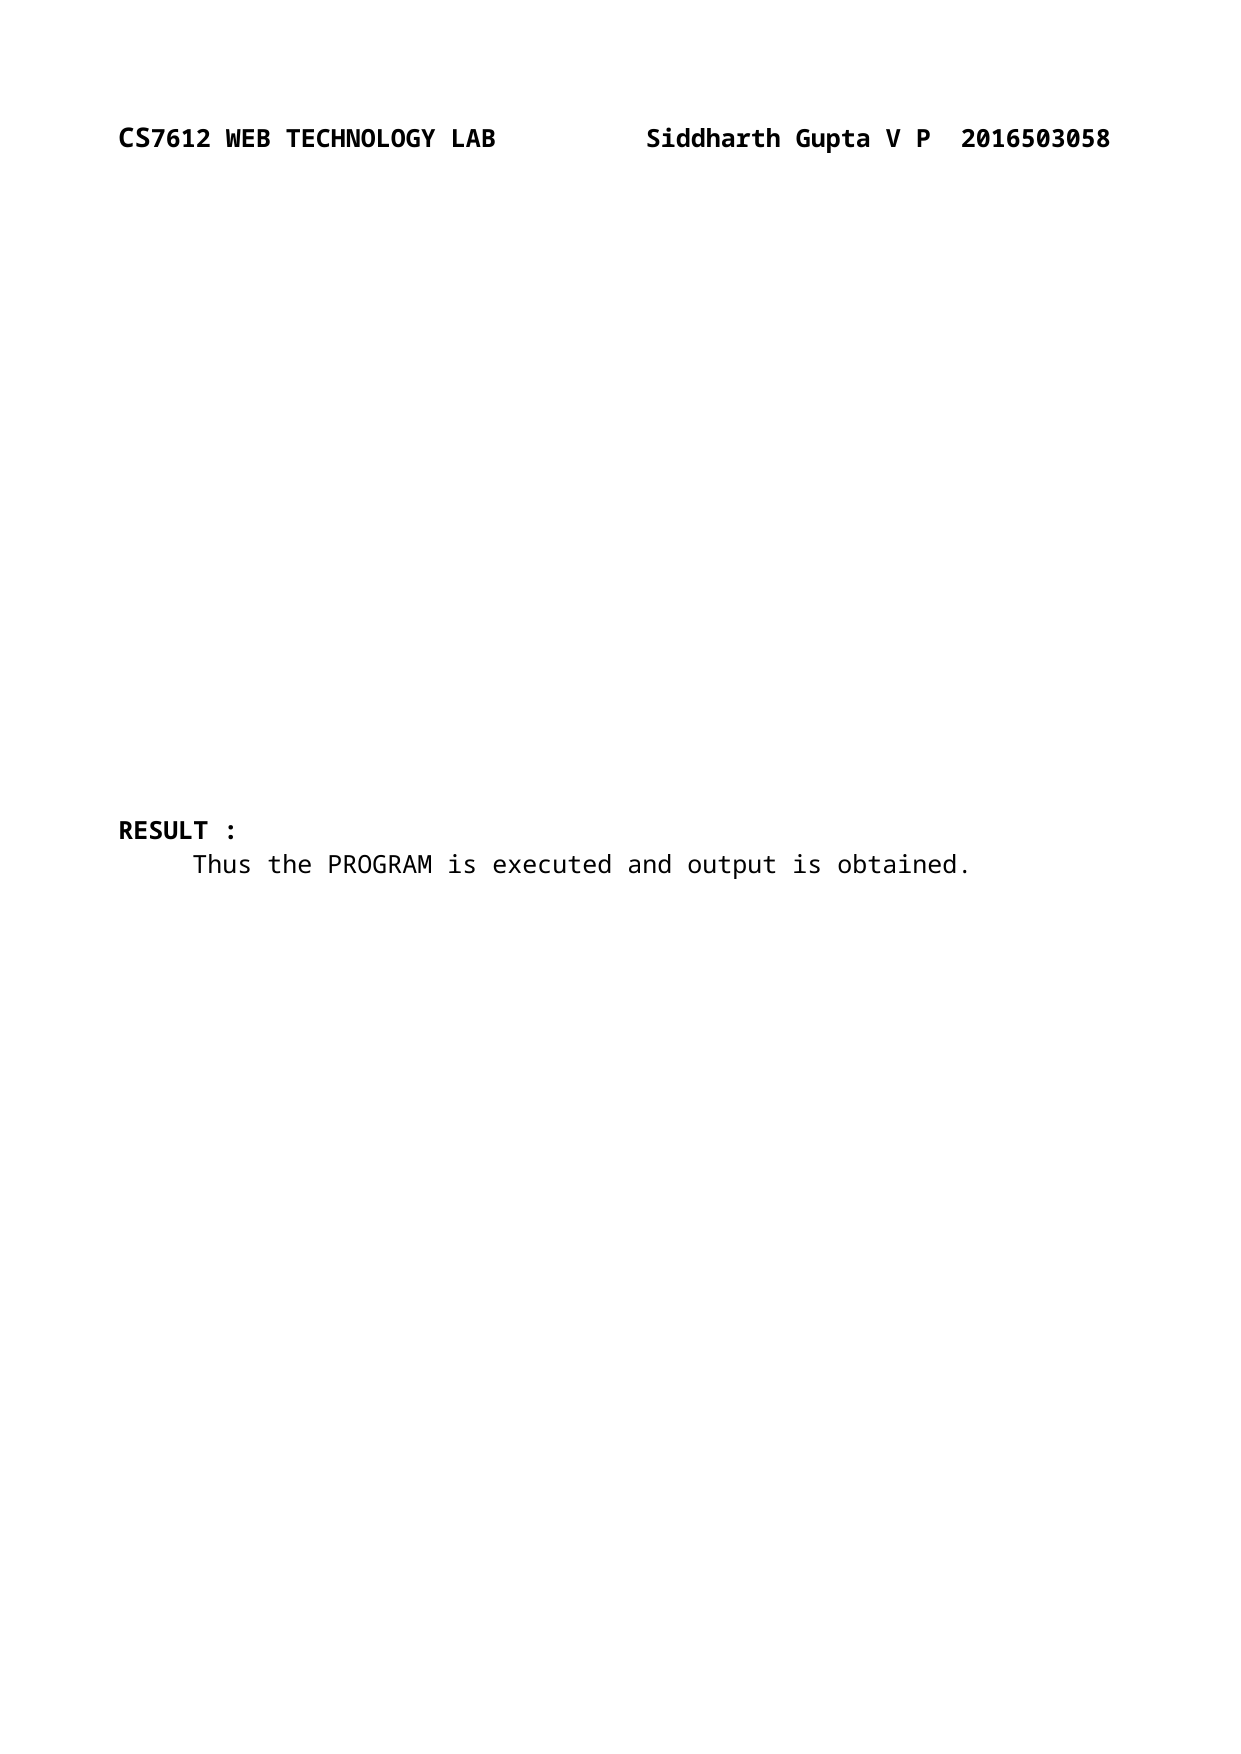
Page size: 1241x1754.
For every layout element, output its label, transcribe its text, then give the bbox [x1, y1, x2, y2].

text Thus the PROGRAM is executed and output is obtained. [118, 847, 1122, 881]
text RESULT : [118, 813, 1122, 847]
